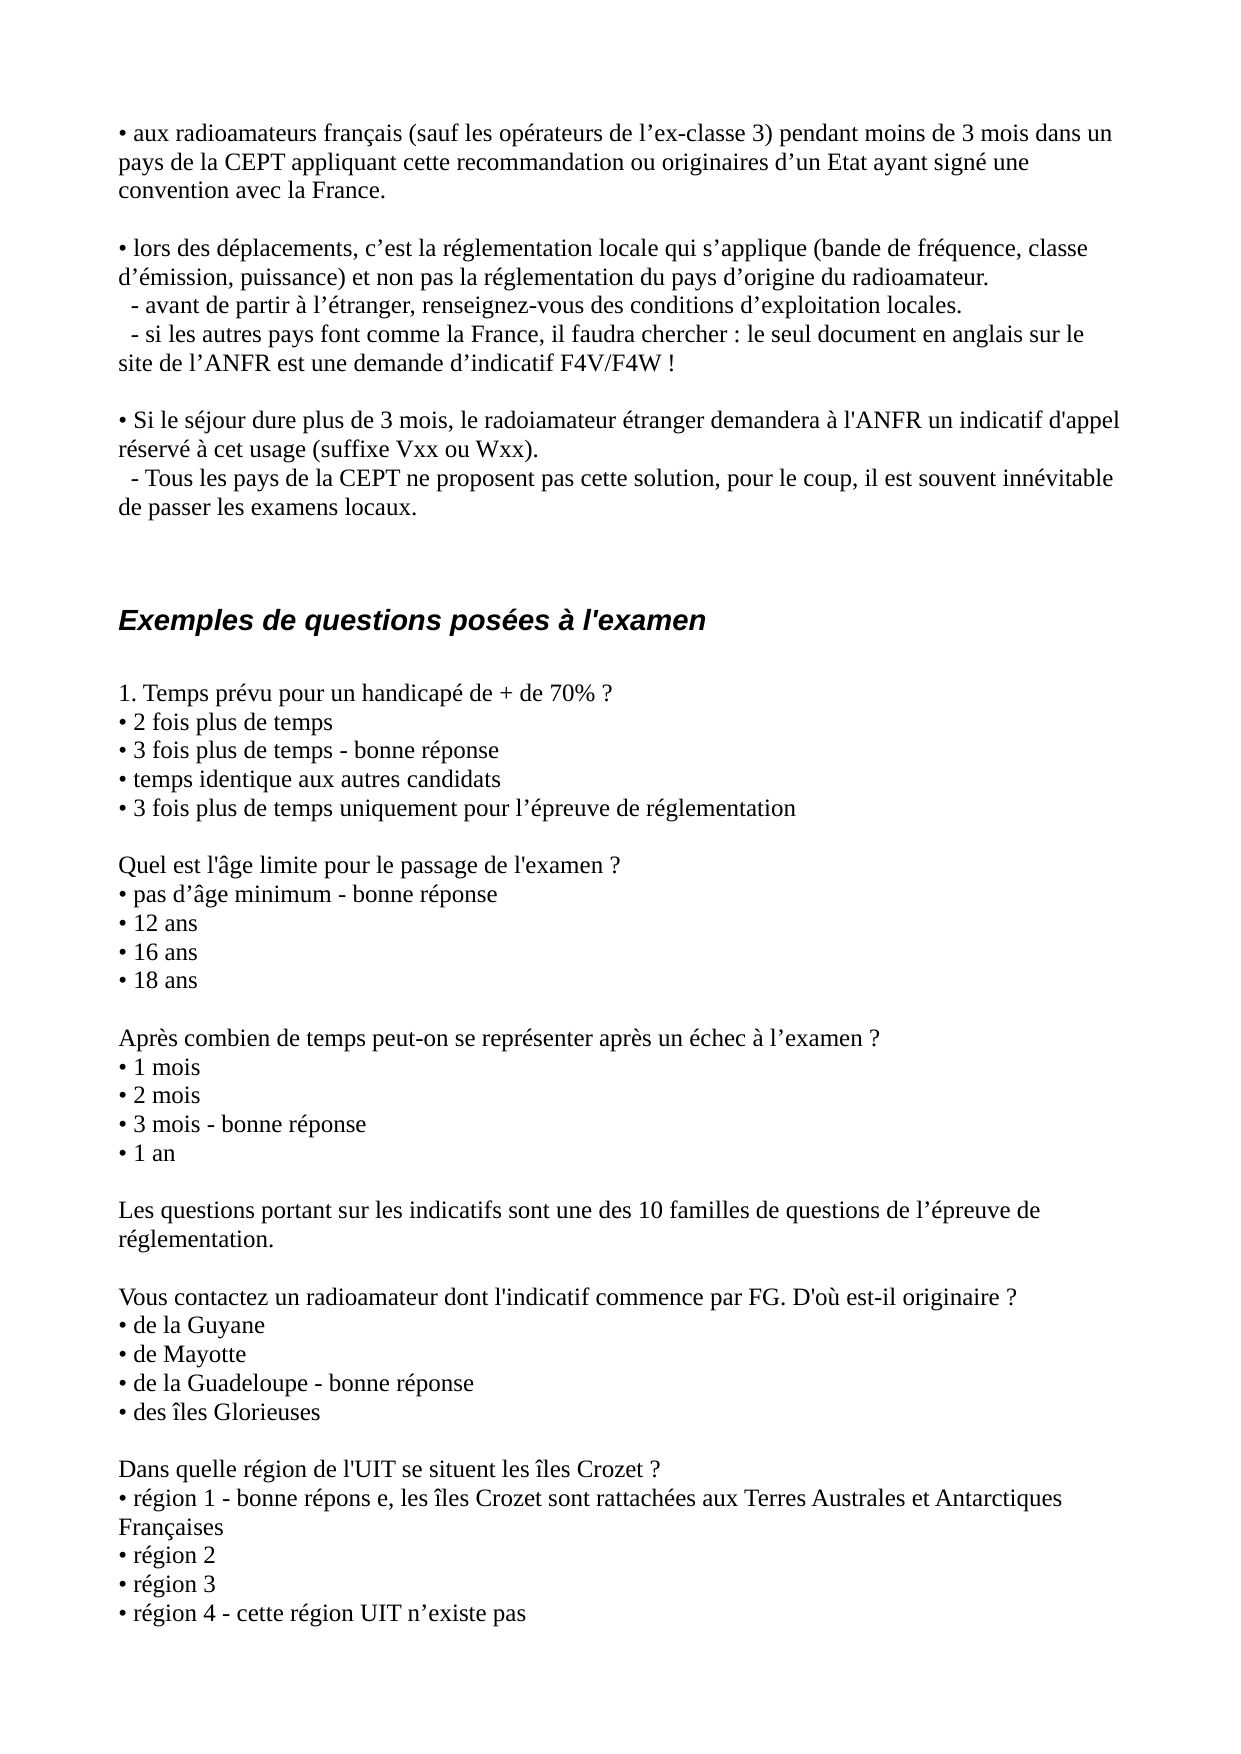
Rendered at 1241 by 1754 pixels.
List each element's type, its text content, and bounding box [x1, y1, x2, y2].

text Les questions portant sur les indicatifs sont une des 10 familles de questions de l’épreuve de réglementation. [118, 1195, 1122, 1253]
text • pas d’âge minimum - bonne réponse [118, 879, 1122, 908]
subtitle Exemples de questions posées à l'examen [118, 603, 1122, 637]
text • aux radioamateurs français (sauf les opérateurs de l’ex-classe 3) pendant moins de 3 mois dans un pays de la CEPT appliquant cette recommandation ou originaires d’un Etat ayant signé une convention avec la France. [118, 118, 1122, 204]
text • lors des déplacements, c’est la réglementation locale qui s’applique (bande de fréquence, classe d’émission, puissance) et non pas la réglementation du pays d’origine du radioamateur. [118, 233, 1122, 291]
text • temps identique aux autres candidats [118, 764, 1122, 793]
text • 16 ans [118, 937, 1122, 965]
text • 2 mois [118, 1080, 1122, 1109]
text - avant de partir à l’étranger, renseignez-vous des conditions d’exploitation locales. [118, 291, 1122, 319]
text • de Mayotte [118, 1339, 1122, 1368]
text • 1 mois [118, 1052, 1122, 1080]
text • région 4 - cette région UIT n’existe pas [118, 1598, 1122, 1627]
text • région 1 - bonne répons e, les îles Crozet sont rattachées aux Terres Australes et Antarctiques Françaises [118, 1483, 1122, 1540]
text • 18 ans [118, 965, 1122, 994]
text • 3 fois plus de temps uniquement pour l’épreuve de réglementation [118, 793, 1122, 822]
text Dans quelle région de l'UIT se situent les îles Crozet ? [118, 1454, 1122, 1483]
text • 3 fois plus de temps - bonne réponse [118, 735, 1122, 764]
text • région 3 [118, 1569, 1122, 1598]
text Vous contactez un radioamateur dont l'indicatif commence par FG. D'où est-il originaire ? [118, 1282, 1122, 1310]
text • de la Guyane [118, 1310, 1122, 1339]
text - si les autres pays font comme la France, il faudra chercher : le seul document en anglais sur le site de l’ANFR est une demande d’indicatif F4V/F4W ! [118, 319, 1122, 377]
text Quel est l'âge limite pour le passage de l'examen ? [118, 850, 1122, 879]
text Après combien de temps peut-on se représenter après un échec à l’examen ? [118, 1023, 1122, 1052]
text • de la Guadeloupe - bonne réponse [118, 1368, 1122, 1397]
text 1. Temps prévu pour un handicapé de + de 70% ? [118, 678, 1122, 707]
text • région 2 [118, 1540, 1122, 1569]
text • 12 ans [118, 908, 1122, 937]
text - Tous les pays de la CEPT ne proposent pas cette solution, pour le coup, il est souvent innévitable de passer les examens locaux. [118, 463, 1122, 521]
text • 2 fois plus de temps [118, 707, 1122, 735]
text • 3 mois - bonne réponse [118, 1109, 1122, 1138]
text • des îles Glorieuses [118, 1397, 1122, 1425]
text • 1 an [118, 1138, 1122, 1167]
text • Si le séjour dure plus de 3 mois, le radoiamateur étranger demandera à l'ANFR un indicatif d'appel réservé à cet usage (suffixe Vxx ou Wxx). [118, 406, 1122, 463]
